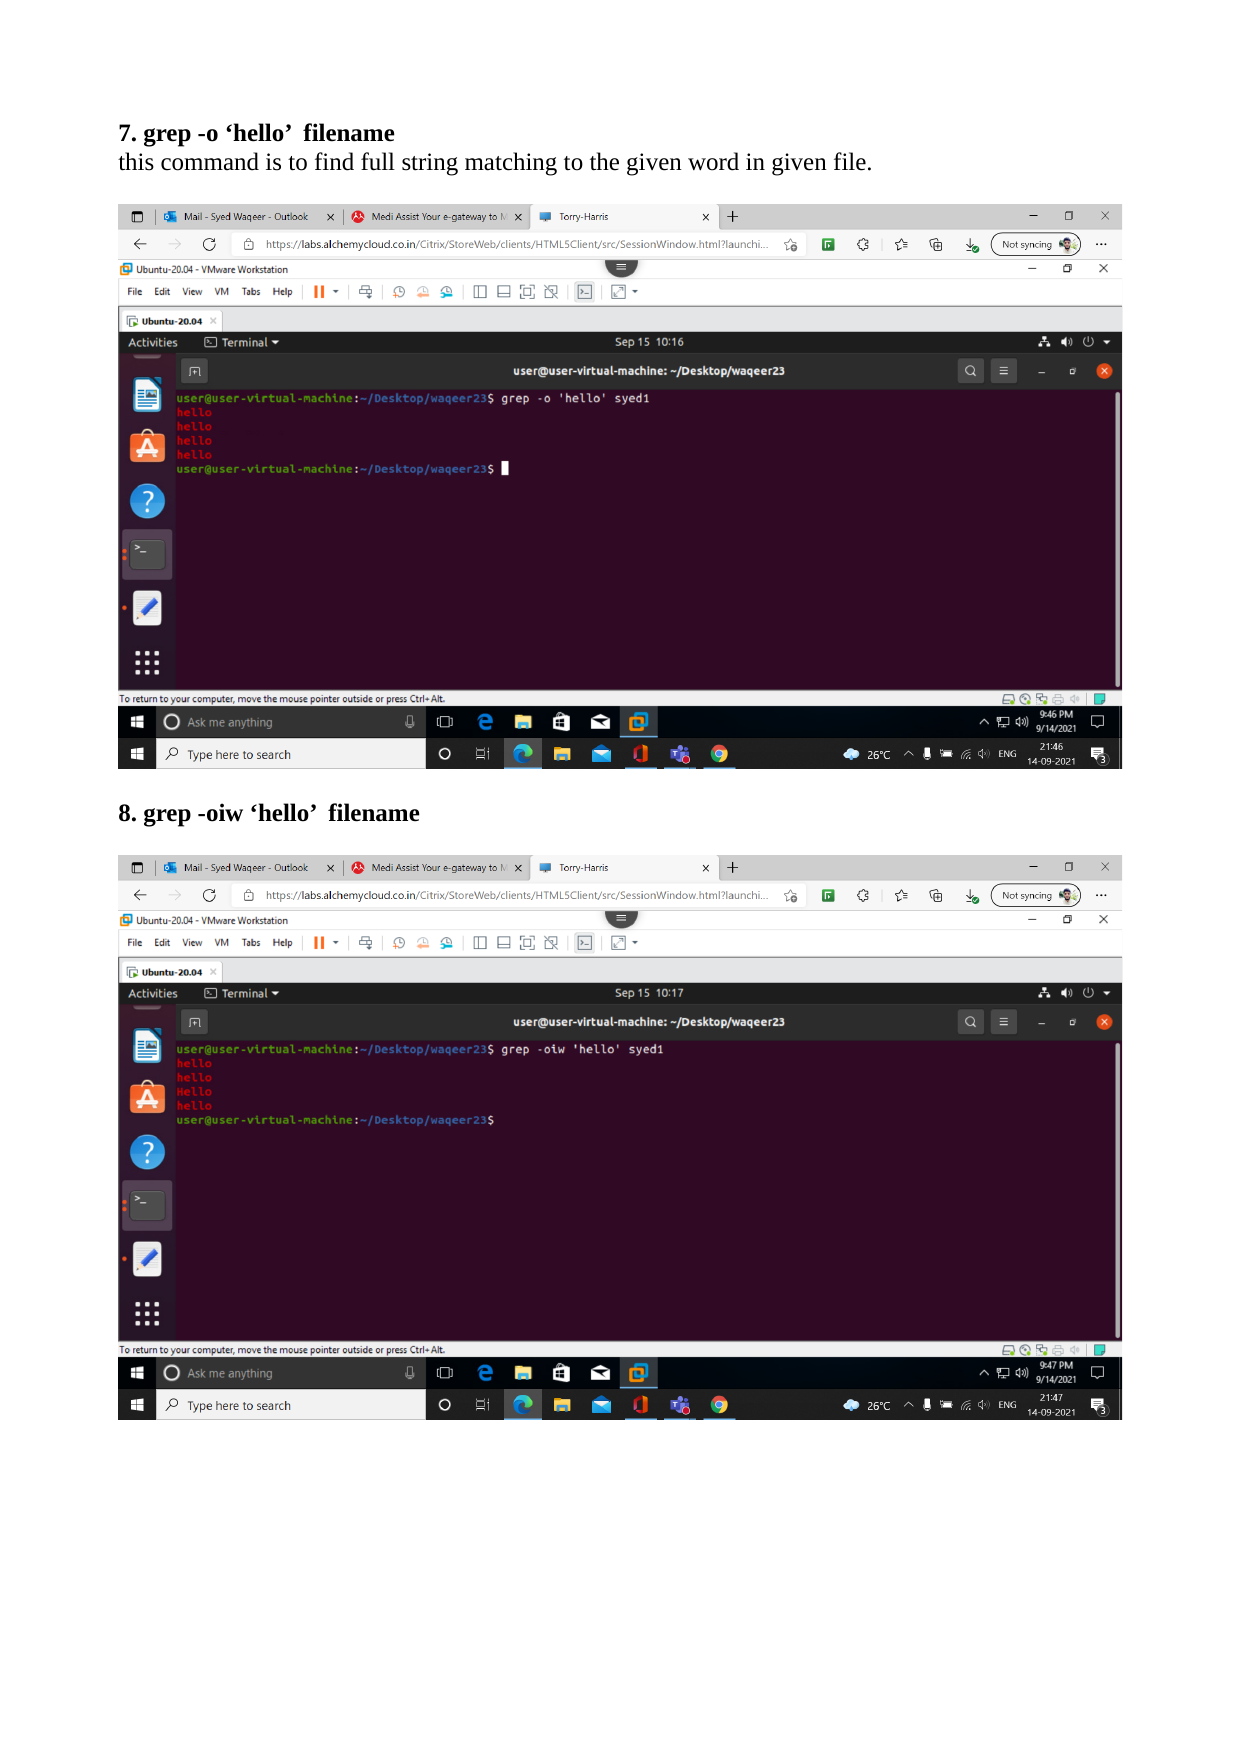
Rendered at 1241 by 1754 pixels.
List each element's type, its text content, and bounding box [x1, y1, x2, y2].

picture [118, 204, 1123, 769]
picture [118, 855, 1123, 1420]
text 8. grep -oiw ‘hello’ filename [118, 798, 1122, 827]
text 7. grep -o ‘hello’ filename [118, 118, 1122, 147]
text this command is to find full string matching to the given word in given file. [118, 147, 1122, 176]
